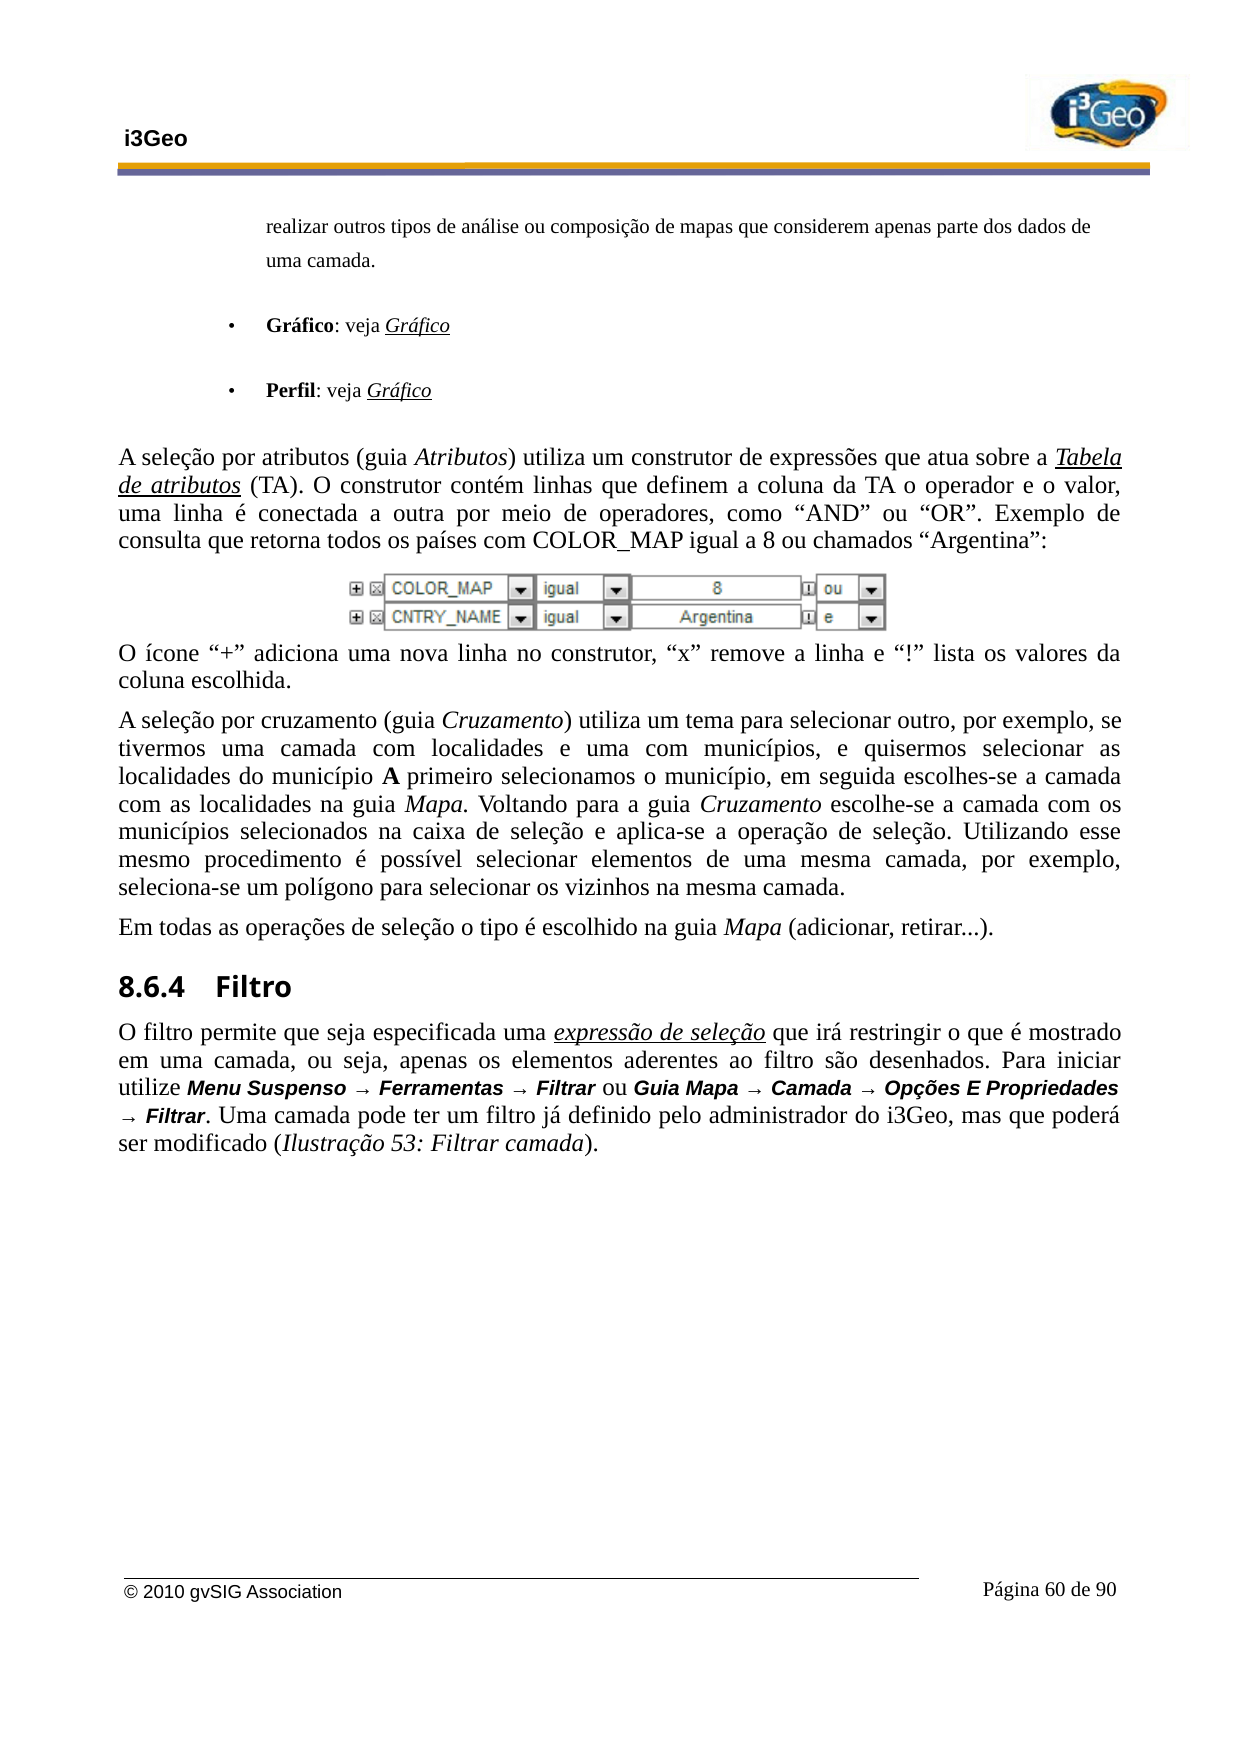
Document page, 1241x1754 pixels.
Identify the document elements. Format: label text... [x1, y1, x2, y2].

text A seleção por atributos (guia Atributos) utiliza um construtor de expressões que atua sobre a Tabela de atributos (TA). O construtor contém linhas que definem a coluna da TA o operador e o valor, uma linha é conectada a outra por meio de operadores, como “AND” ou “OR”. Exemplo de consulta que retorna todos os países com COLOR_MAP igual a 8 ou chamados “Argentina”: [118, 443, 1122, 554]
text Em todas as operações de seleção o tipo é escolhido na guia Mapa (adicionar, retirar...). [118, 913, 1122, 941]
subtitle Filtro [118, 966, 1122, 1006]
list Gráfico: veja Gráfico [228, 314, 1122, 337]
list realizar outros tipos de análise ou composição de mapas que considerem apenas parte dos dados de uma camada. [228, 214, 1122, 272]
picture [1025, 74, 1191, 151]
text A seleção por cruzamento (guia Cruzamento) utiliza um tema para selecionar outro, por exemplo, se tivermos uma camada com localidades e uma com municípios, e quisermos selecionar as localidades do município A primeiro selecionamos o município, em seguida escolhes-se a camada com as localidades na guia Mapa. Voltando para a guia Cruzamento escolhe-se a camada com os municípios selecionados na caixa de seleção e aplica-se a operação de seleção. Utilizando esse mesmo procedimento é possível selecionar elementos de uma mesma camada, por exemplo, seleciona-se um polígono para selecionar os vizinhos na mesma camada. [118, 707, 1122, 901]
picture [345, 566, 895, 639]
text O filtro permite que seja especificada uma expressão de seleção que irá restringir o que é mostrado em uma camada, ou seja, apenas os elementos aderentes ao filtro são desenhados. Para iniciar utilize menu suspenso → ferramentas → filtrar ou guia mapa → camada → opções e propriedades → filtrar. Uma camada pode ter um filtro já definido pelo administrador do i3Geo, mas que poderá ser modificado (Ilustração 53: Filtrar camada). [118, 1018, 1122, 1157]
text O ícone “+” adiciona uma nova linha no construtor, “x” remove a linha e “!” lista os valores da coluna escolhida. [118, 567, 1122, 694]
list Perfil: veja Gráfico [228, 379, 1122, 402]
